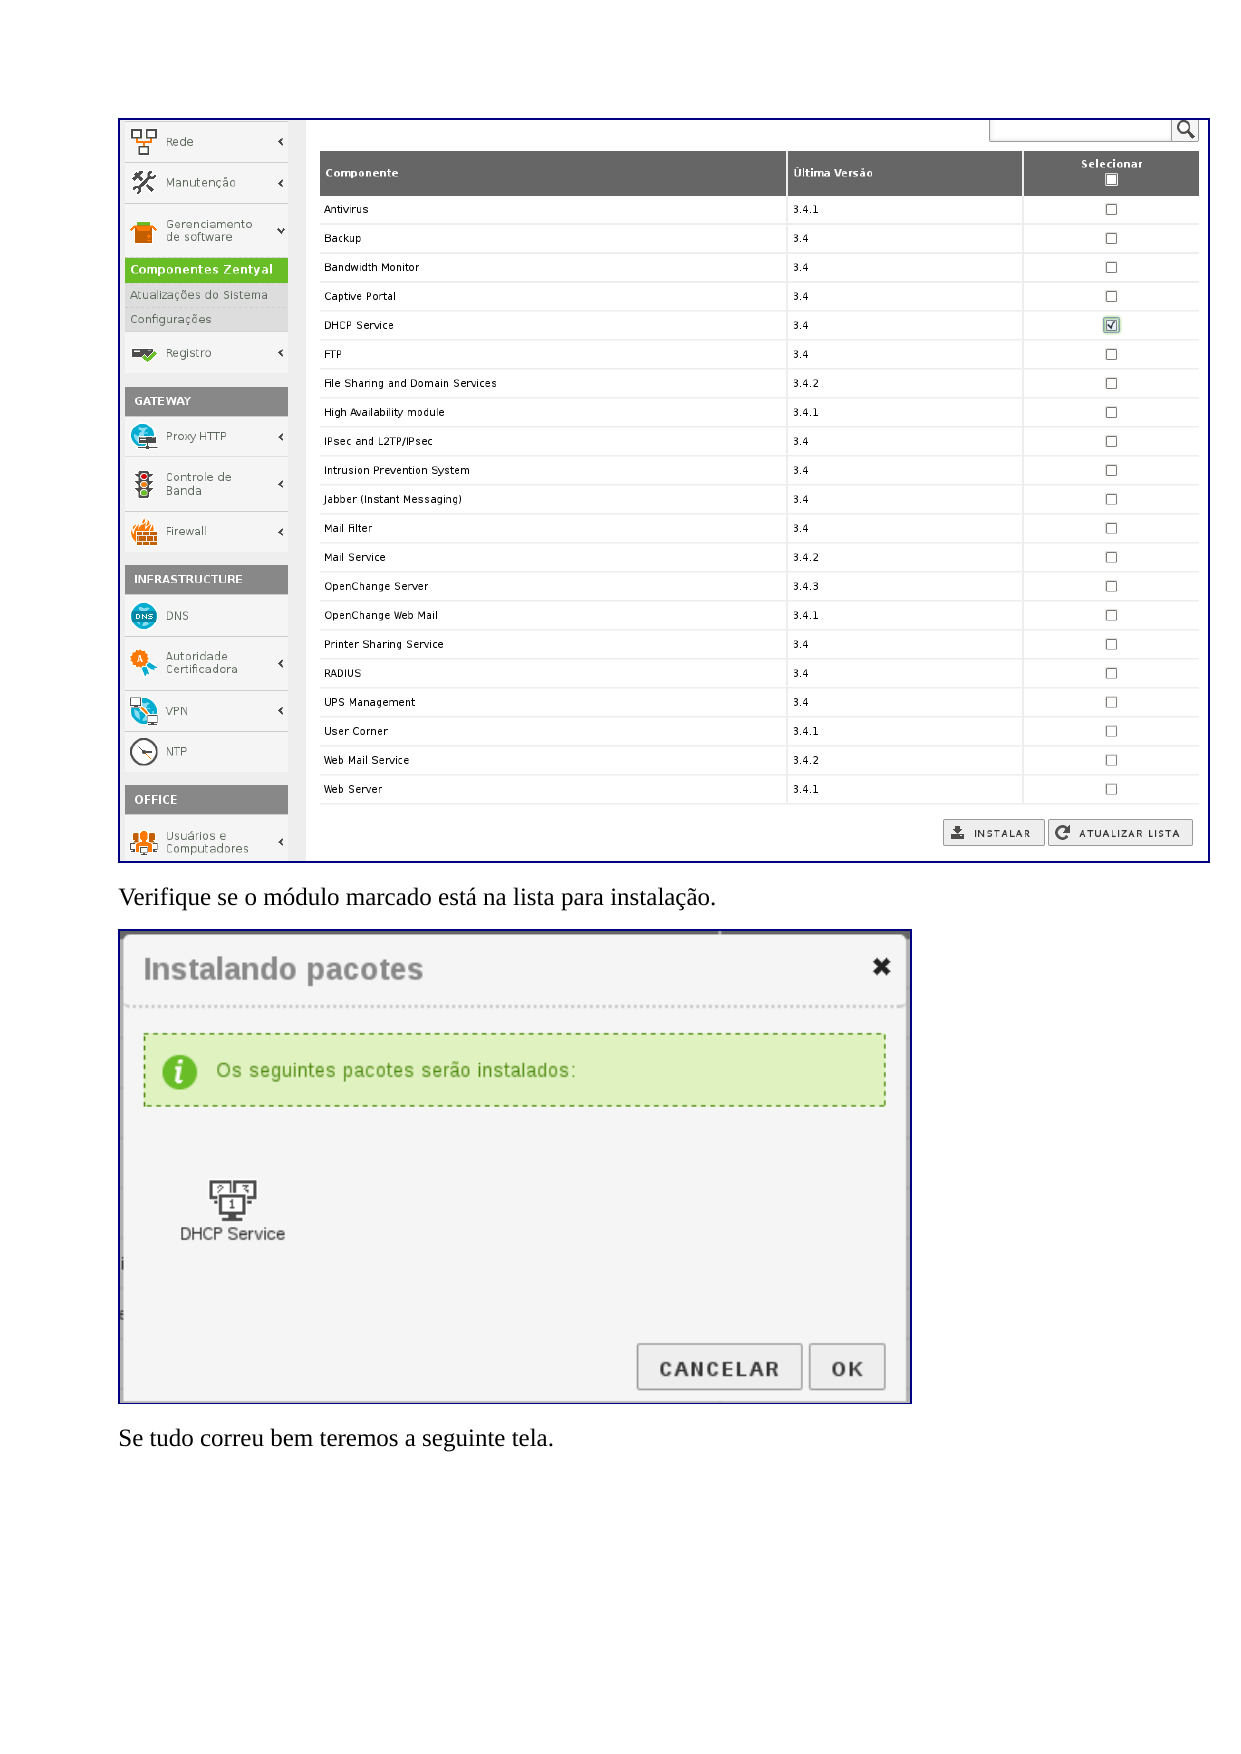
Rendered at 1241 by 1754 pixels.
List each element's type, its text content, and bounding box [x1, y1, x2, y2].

picture [120, 931, 910, 1403]
text Verifique se o módulo marcado está na lista para instalação. [118, 882, 1122, 911]
picture [120, 120, 1208, 861]
text Se tudo correu bem teremos a seguinte tela. [118, 1423, 1122, 1452]
